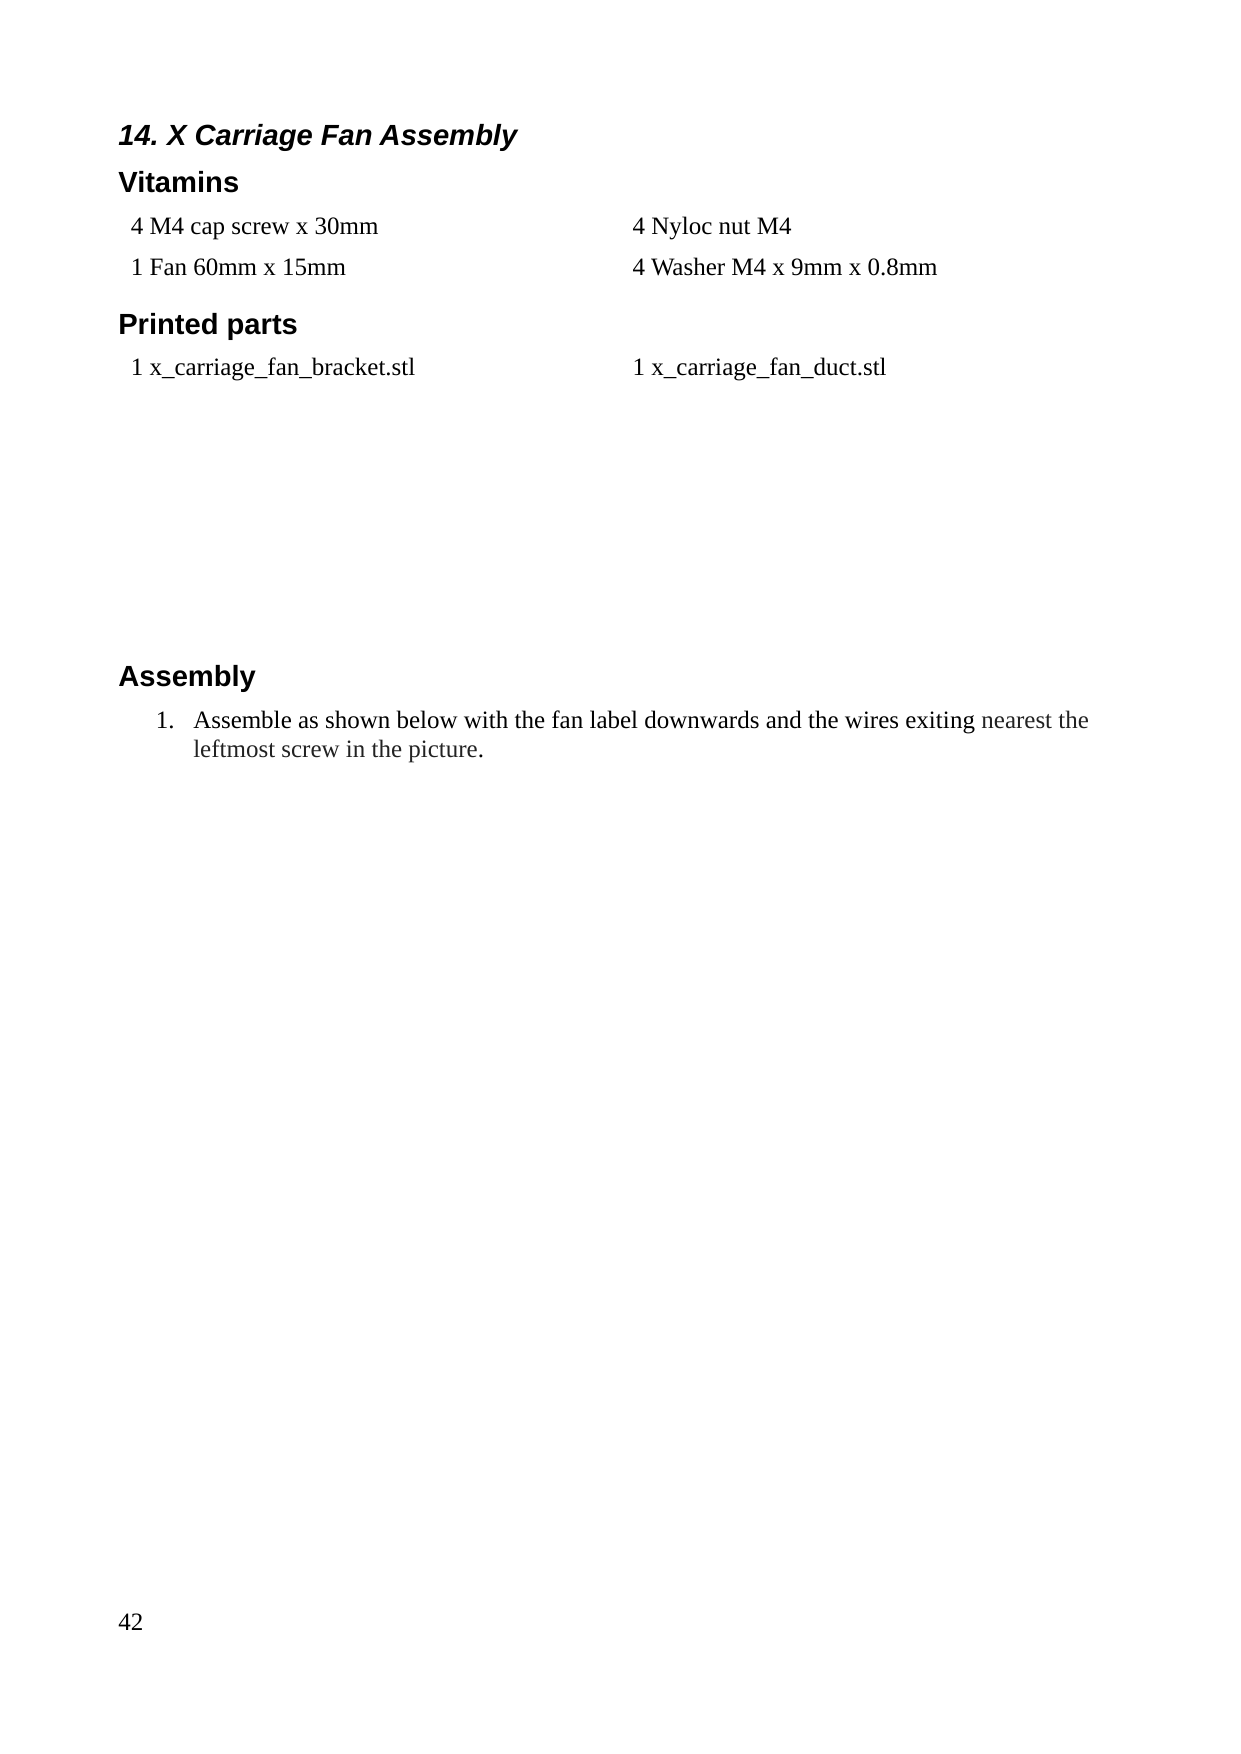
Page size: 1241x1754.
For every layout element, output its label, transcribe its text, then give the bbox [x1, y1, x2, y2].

subtitle Vitamins [118, 165, 1122, 199]
table_header 1 x_carriage_fan_duct.stl [620, 352, 1122, 646]
subtitle Printed parts [118, 307, 1122, 340]
subtitle X Carriage Fan Assembly [118, 118, 1122, 152]
table_header 1 x_carriage_fan_bracket.stl [118, 352, 620, 646]
table_header 4 M4 cap screw x 30mm 1 Fan 60mm x 15mm [118, 211, 620, 293]
table_header 4 Nyloc nut M4 4 Washer M4 x 9mm x 0.8mm [620, 211, 1122, 293]
subtitle Assembly [118, 659, 1122, 693]
list Assemble as shown below with the fan label downwards and the wires exiting nearest the leftmost screw in the picture. [156, 705, 1122, 762]
